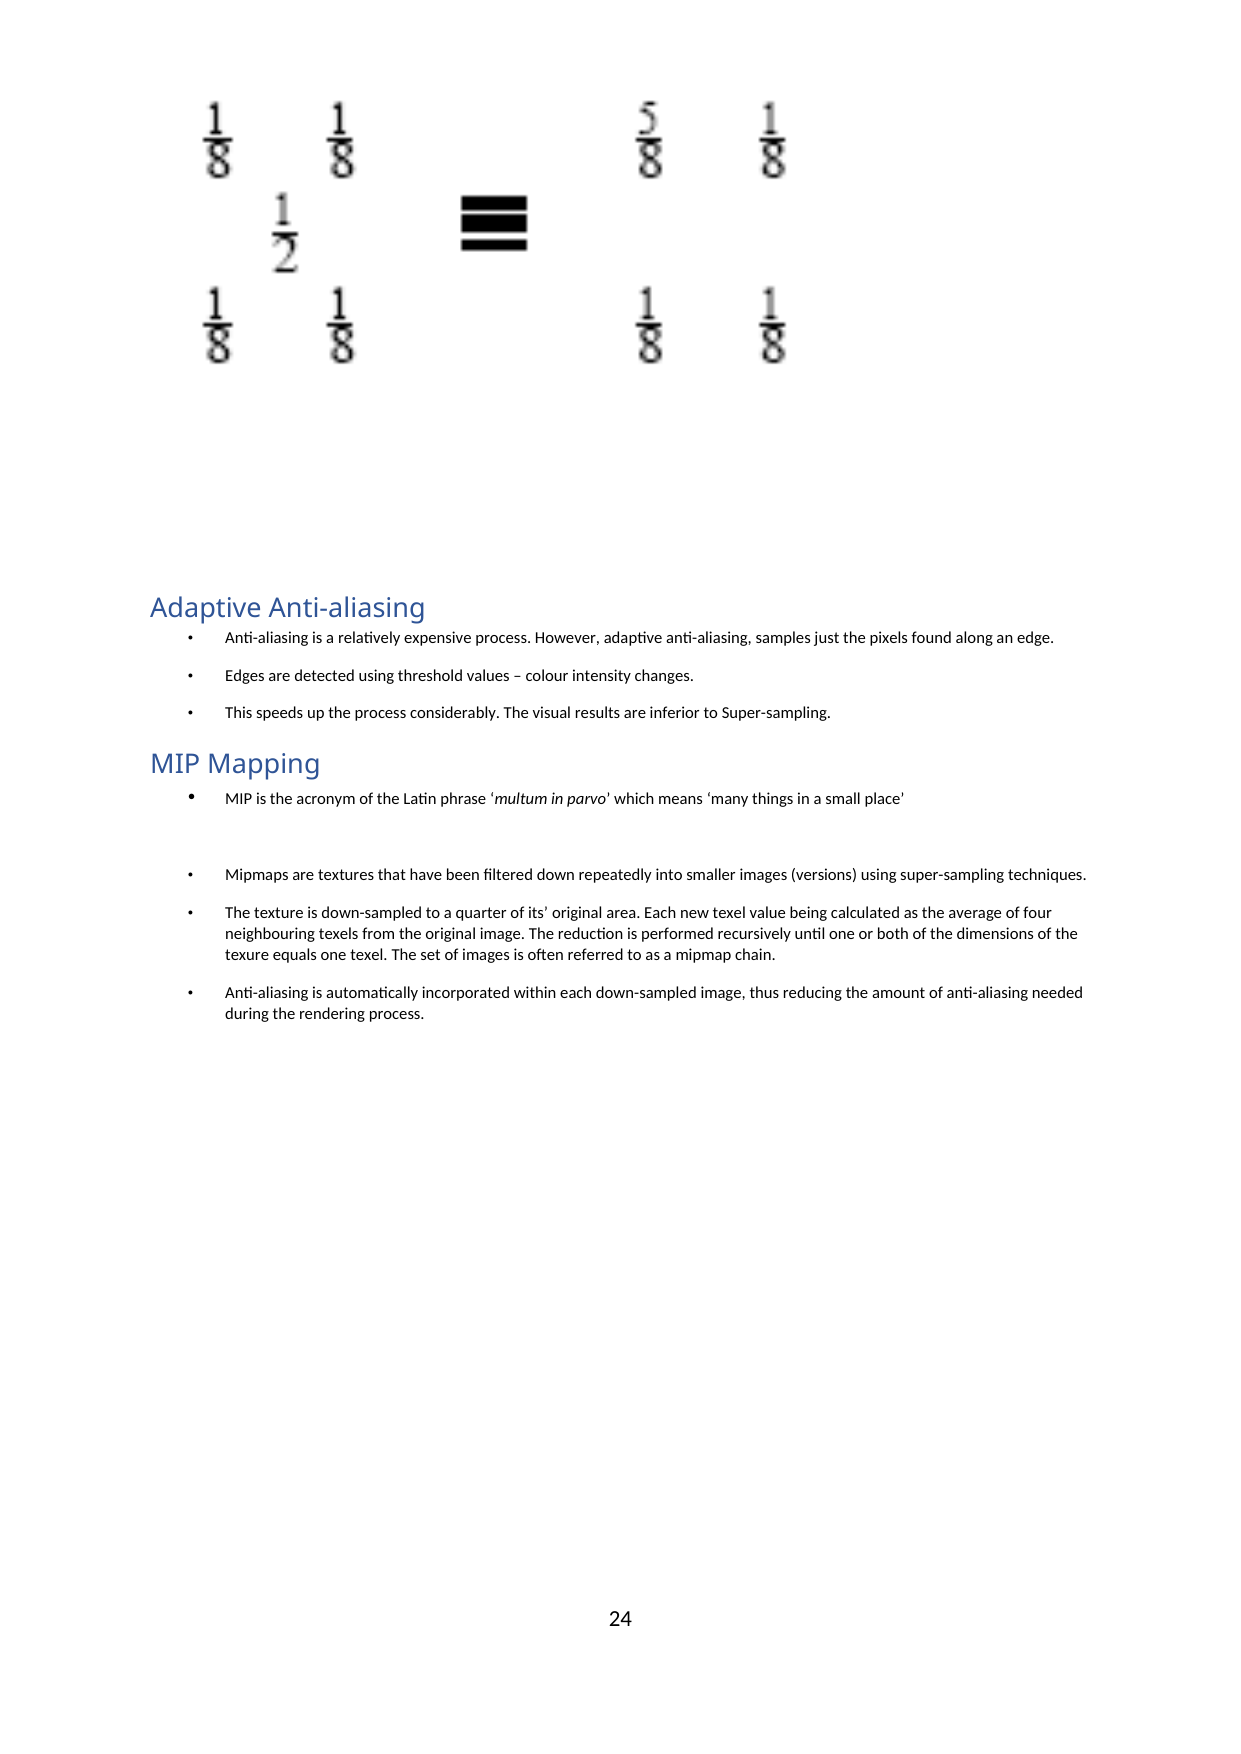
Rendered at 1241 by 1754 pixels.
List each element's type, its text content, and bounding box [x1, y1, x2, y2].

list Mipmaps are textures that have been filtered down repeatedly into smaller images (versions) using super-sampling techniques. [187, 865, 1090, 885]
subtitle Adaptive Anti-aliasing [150, 589, 1090, 626]
subtitle MIP Mapping [150, 744, 1090, 781]
list The texture is down-sampled to a quarter of its’ original area. Each new texel value being calculated as the average of four neighbouring texels from the original image. The reduction is performed recursively until one or both of the dimensions of the texure equals one texel. The set of images is often referred to as a mipmap chain. [187, 902, 1090, 965]
list Edges are detected using threshold values – colour intensity changes. [187, 665, 1090, 685]
list This speeds up the process considerably. The visual results are inferior to Super-sampling. [187, 703, 1090, 723]
list Anti-aliasing is automatically incorporated within each down-sampled image, thus reducing the amount of anti-aliasing needed during the rendering process. [187, 982, 1090, 1023]
list MIP is the acronym of the Latin phrase ‘multum in parvo’ which means ‘many things in a small place’ [187, 783, 1090, 809]
list Anti-aliasing is a relatively expensive process. However, adaptive anti-aliasing, samples just the pixels found along an edge. [187, 627, 1090, 648]
